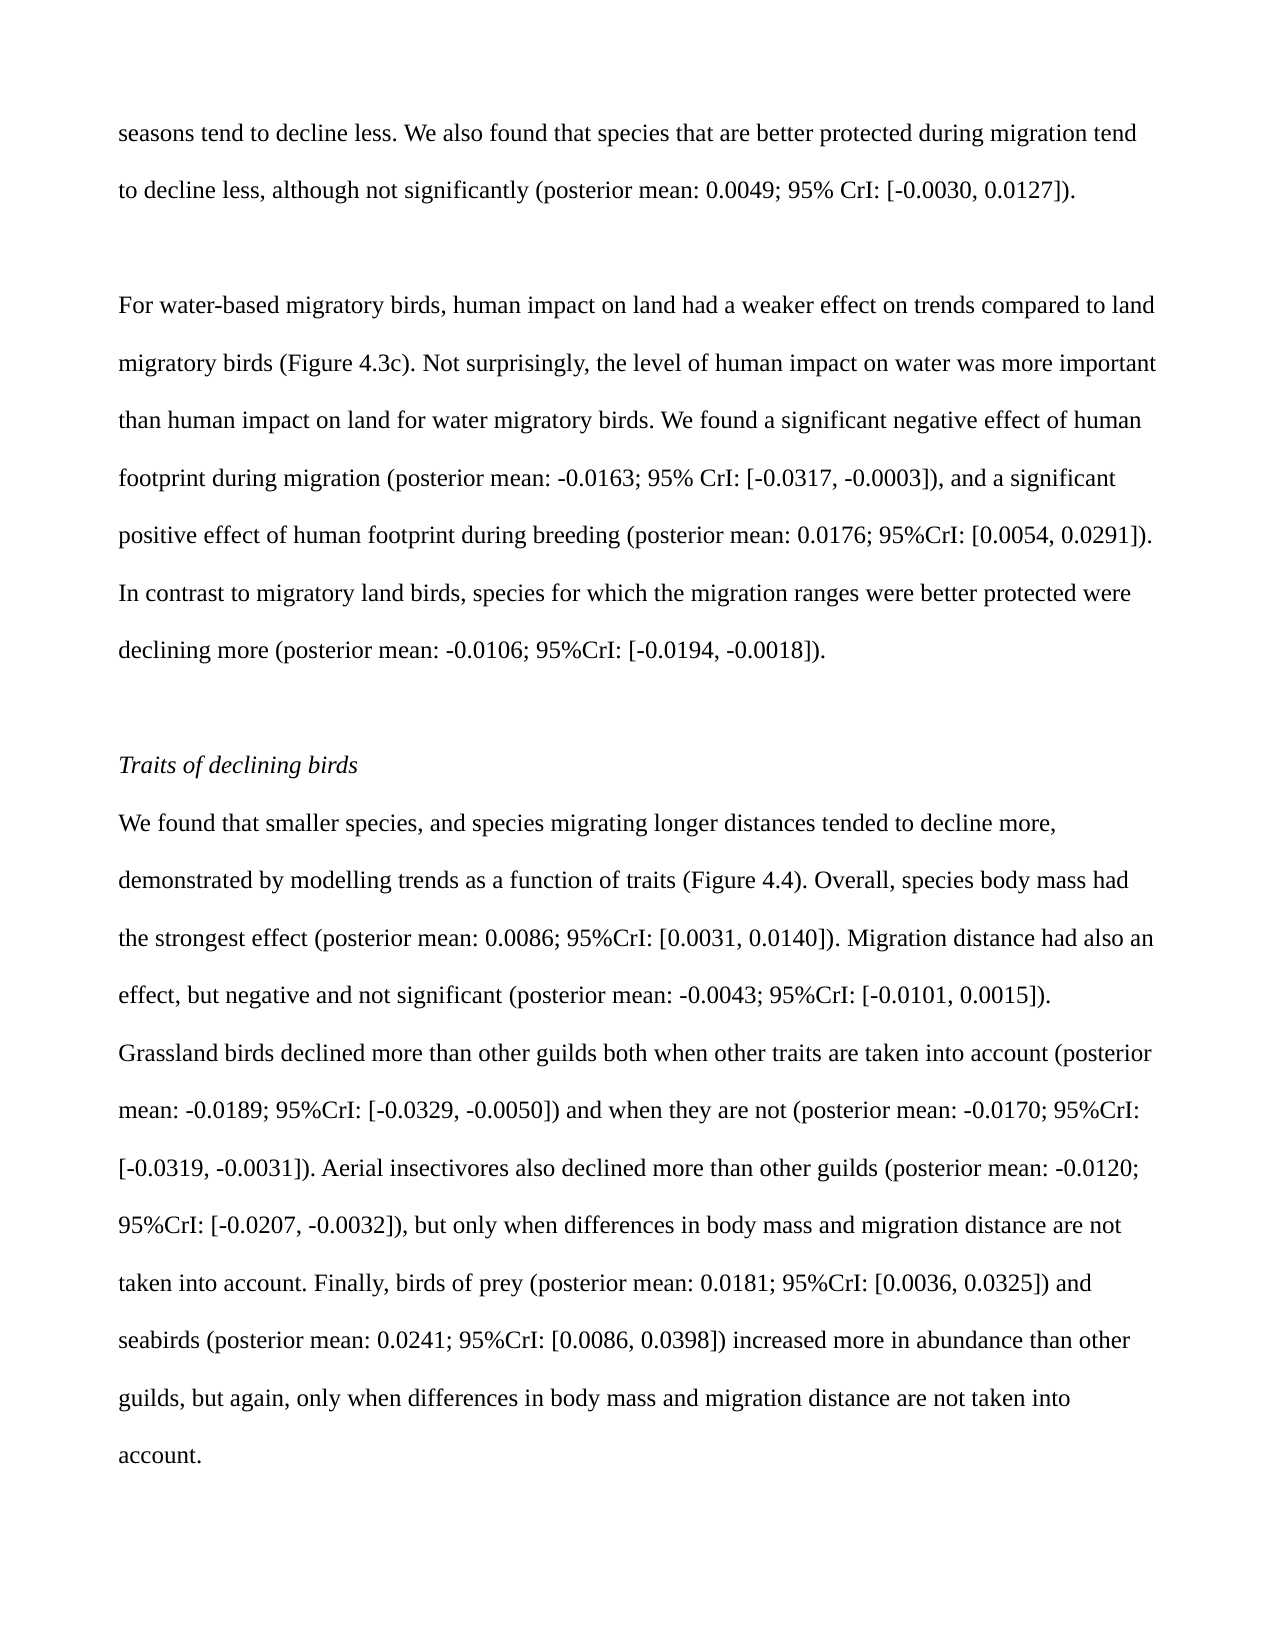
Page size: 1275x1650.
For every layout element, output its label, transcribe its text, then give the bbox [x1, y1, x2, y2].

text seasons tend to decline less. We also found that species that are better protected during migration tend to decline less, although not significantly (posterior mean: 0.0049; 95% CrI: [-0.0030, 0.0127]). [118, 118, 1157, 204]
text For water-based migratory birds, human impact on land had a weaker effect on trends compared to land migratory birds (Figure 4.3c). Not surprisingly, the level of human impact on water was more important than human impact on land for water migratory birds. We found a significant negative effect of human footprint during migration (posterior mean: -0.0163; 95% CrI: [-0.0317, -0.0003]), and a significant positive effect of human footprint during breeding (posterior mean: 0.0176; 95%CrI: [0.0054, 0.0291]). In contrast to migratory land birds, species for which the migration ranges were better protected were declining more (posterior mean: -0.0106; 95%CrI: [-0.0194, -0.0018]). [118, 291, 1157, 664]
text We found that smaller species, and species migrating longer distances tended to decline more, demonstrated by modelling trends as a function of traits (Figure 4.4). Overall, species body mass had the strongest effect (posterior mean: 0.0086; 95%CrI: [0.0031, 0.0140]). Migration distance had also an effect, but negative and not significant (posterior mean: -0.0043; 95%CrI: [-0.0101, 0.0015]). Grassland birds declined more than other guilds both when other traits are taken into account (posterior mean: -0.0189; 95%CrI: [-0.0329, -0.0050]) and when they are not (posterior mean: -0.0170; 95%CrI: [-0.0319, -0.0031]). Aerial insectivores also declined more than other guilds (posterior mean: -0.0120; 95%CrI: [-0.0207, -0.0032]), but only when differences in body mass and migration distance are not taken into account. Finally, birds of prey (posterior mean: 0.0181; 95%CrI: [0.0036, 0.0325]) and seabirds (posterior mean: 0.0241; 95%CrI: [0.0086, 0.0398]) increased more in abundance than other guilds, but again, only when differences in body mass and migration distance are not taken into account. [118, 808, 1157, 1469]
text Traits of declining birds [118, 751, 1157, 779]
